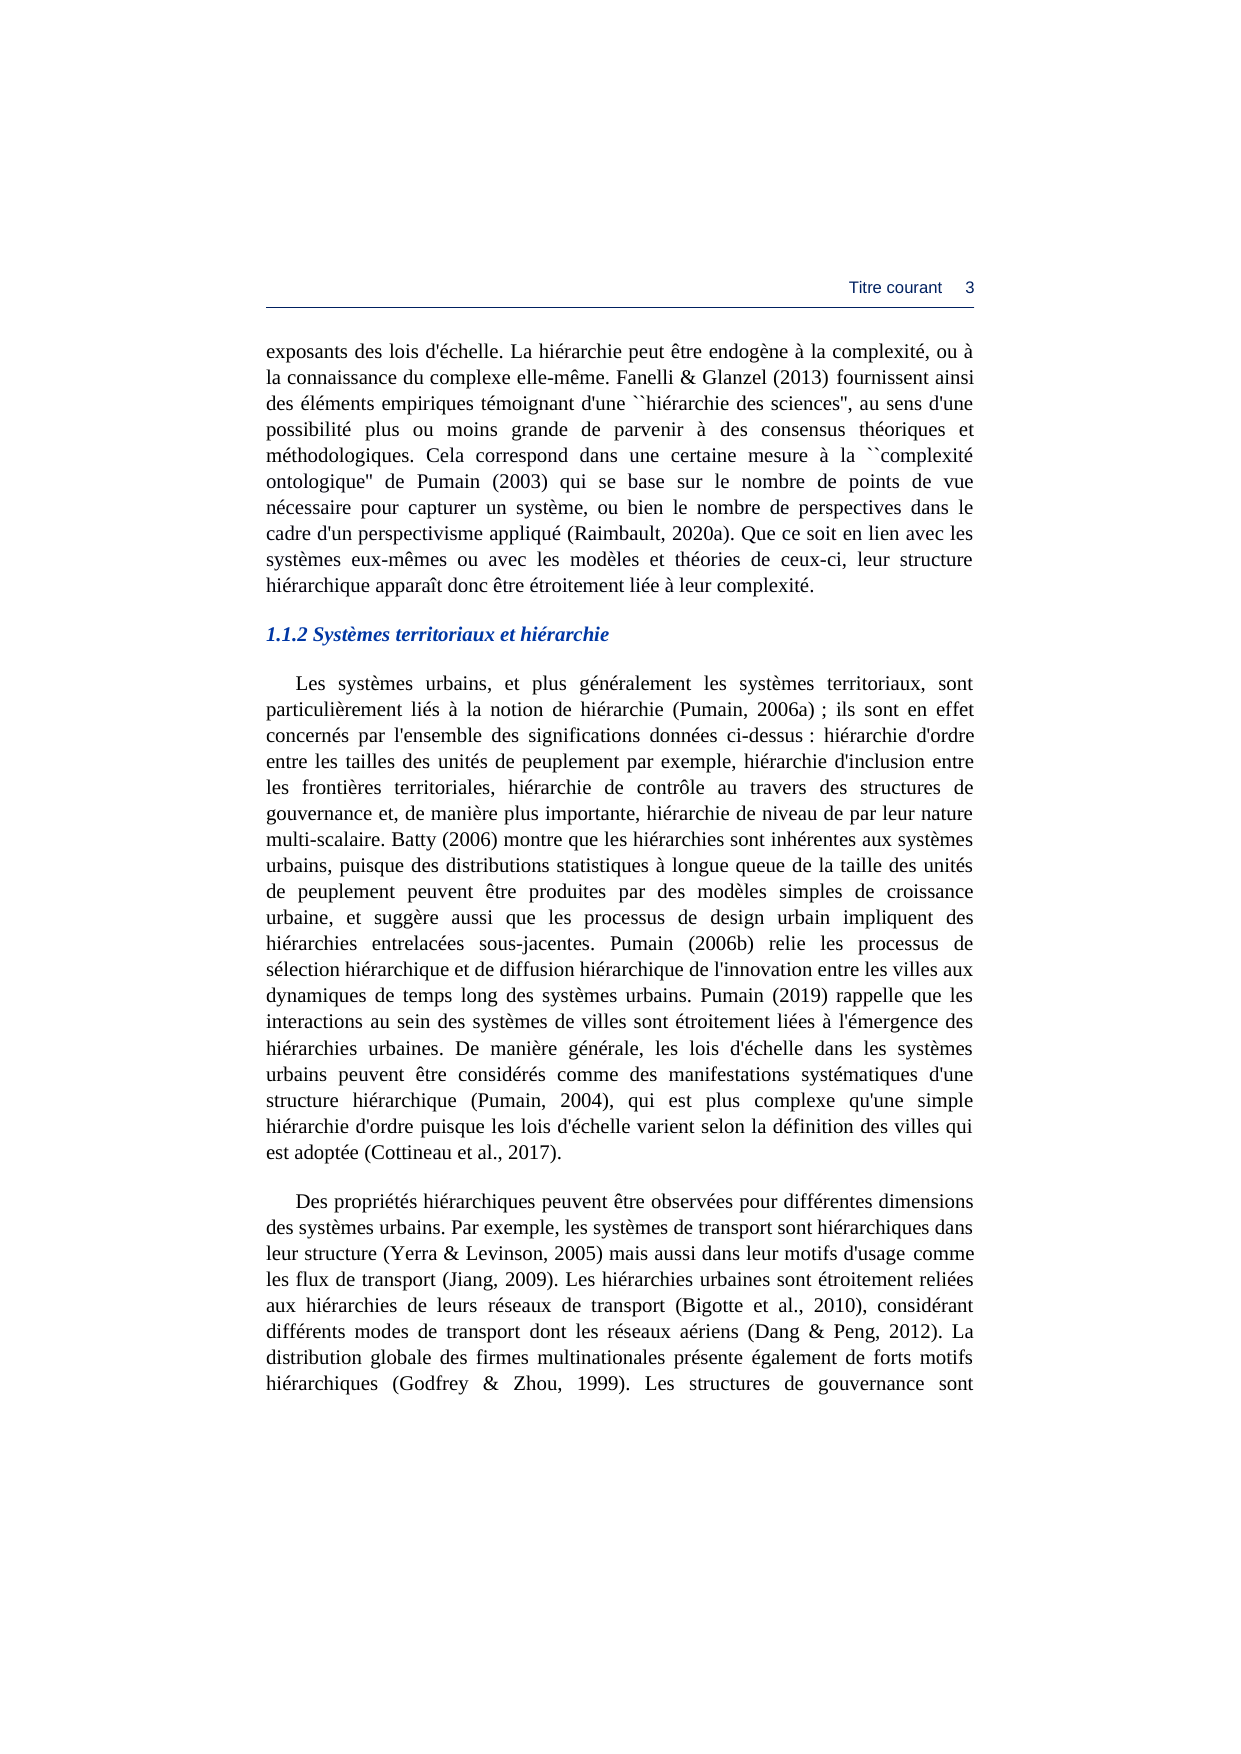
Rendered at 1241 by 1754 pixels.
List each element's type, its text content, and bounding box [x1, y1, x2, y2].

text Les systèmes urbains, et plus généralement les systèmes territoriaux, sont particulièrement liés à la notion de hiérarchie (Pumain, 2006a) ; ils sont en effet concernés par l'ensemble des significations données ci-dessus : hiérarchie d'ordre entre les tailles des unités de peuplement par exemple, hiérarchie d'inclusion entre les frontières territoriales, hiérarchie de contrôle au travers des structures de gouvernance et, de manière plus importante, hiérarchie de niveau de par leur nature multi-scalaire. Batty (2006) montre que les hiérarchies sont inhérentes aux systèmes urbains, puisque des distributions statistiques à longue queue de la taille des unités de peuplement peuvent être produites par des modèles simples de croissance urbaine, et suggère aussi que les processus de design urbain impliquent des hiérarchies entrelacées sous-jacentes. Pumain (2006b) relie les processus de sélection hiérarchique et de diffusion hiérarchique de l'innovation entre les villes aux dynamiques de temps long des systèmes urbains. Pumain (2019) rappelle que les interactions au sein des systèmes de villes sont étroitement liées à l'émergence des hiérarchies urbaines. De manière générale, les lois d'échelle dans les systèmes urbains peuvent être considérés comme des manifestations systématiques d'une structure hiérarchique (Pumain, 2004), qui est plus complexe qu'une simple hiérarchie d'ordre puisque les lois d'échelle varient selon la définition des villes qui est adoptée (Cottineau et al., 2017). [266, 669, 974, 1164]
text exposants des lois d'échelle. La hiérarchie peut être endogène à la complexité, ou à la connaissance du complexe elle-même. Fanelli & Glanzel (2013) fournissent ainsi des éléments empiriques témoignant d'une ``hiérarchie des sciences'', au sens d'une possibilité plus ou moins grande de parvenir à des consensus théoriques et méthodologiques. Cela correspond dans une certaine mesure à la ``complexité ontologique'' de Pumain (2003) qui se base sur le nombre de points de vue nécessaire pour capturer un système, ou bien le nombre de perspectives dans le cadre d'un perspectivisme appliqué (Raimbault, 2020a). Que ce soit en lien avec les systèmes eux-mêmes ou avec les modèles et théories de ceux-ci, leur structure hiérarchique apparaît donc être étroitement liée à leur complexité. [266, 337, 974, 597]
subtitle 1.1.2 Systèmes territoriaux et hiérarchie [266, 620, 974, 646]
text Des propriétés hiérarchiques peuvent être observées pour différentes dimensions des systèmes urbains. Par exemple, les systèmes de transport sont hiérarchiques dans leur structure (Yerra & Levinson, 2005) mais aussi dans leur motifs d'usage comme les flux de transport (Jiang, 2009). Les hiérarchies urbaines sont étroitement reliées aux hiérarchies de leurs réseaux de transport (Bigotte et al., 2010), considérant différents modes de transport dont les réseaux aériens (Dang & Peng, 2012). La distribution globale des firmes multinationales présente également de forts motifs hiérarchiques (Godfrey & Zhou, 1999). Les structures de gouvernance sont [266, 1187, 974, 1395]
